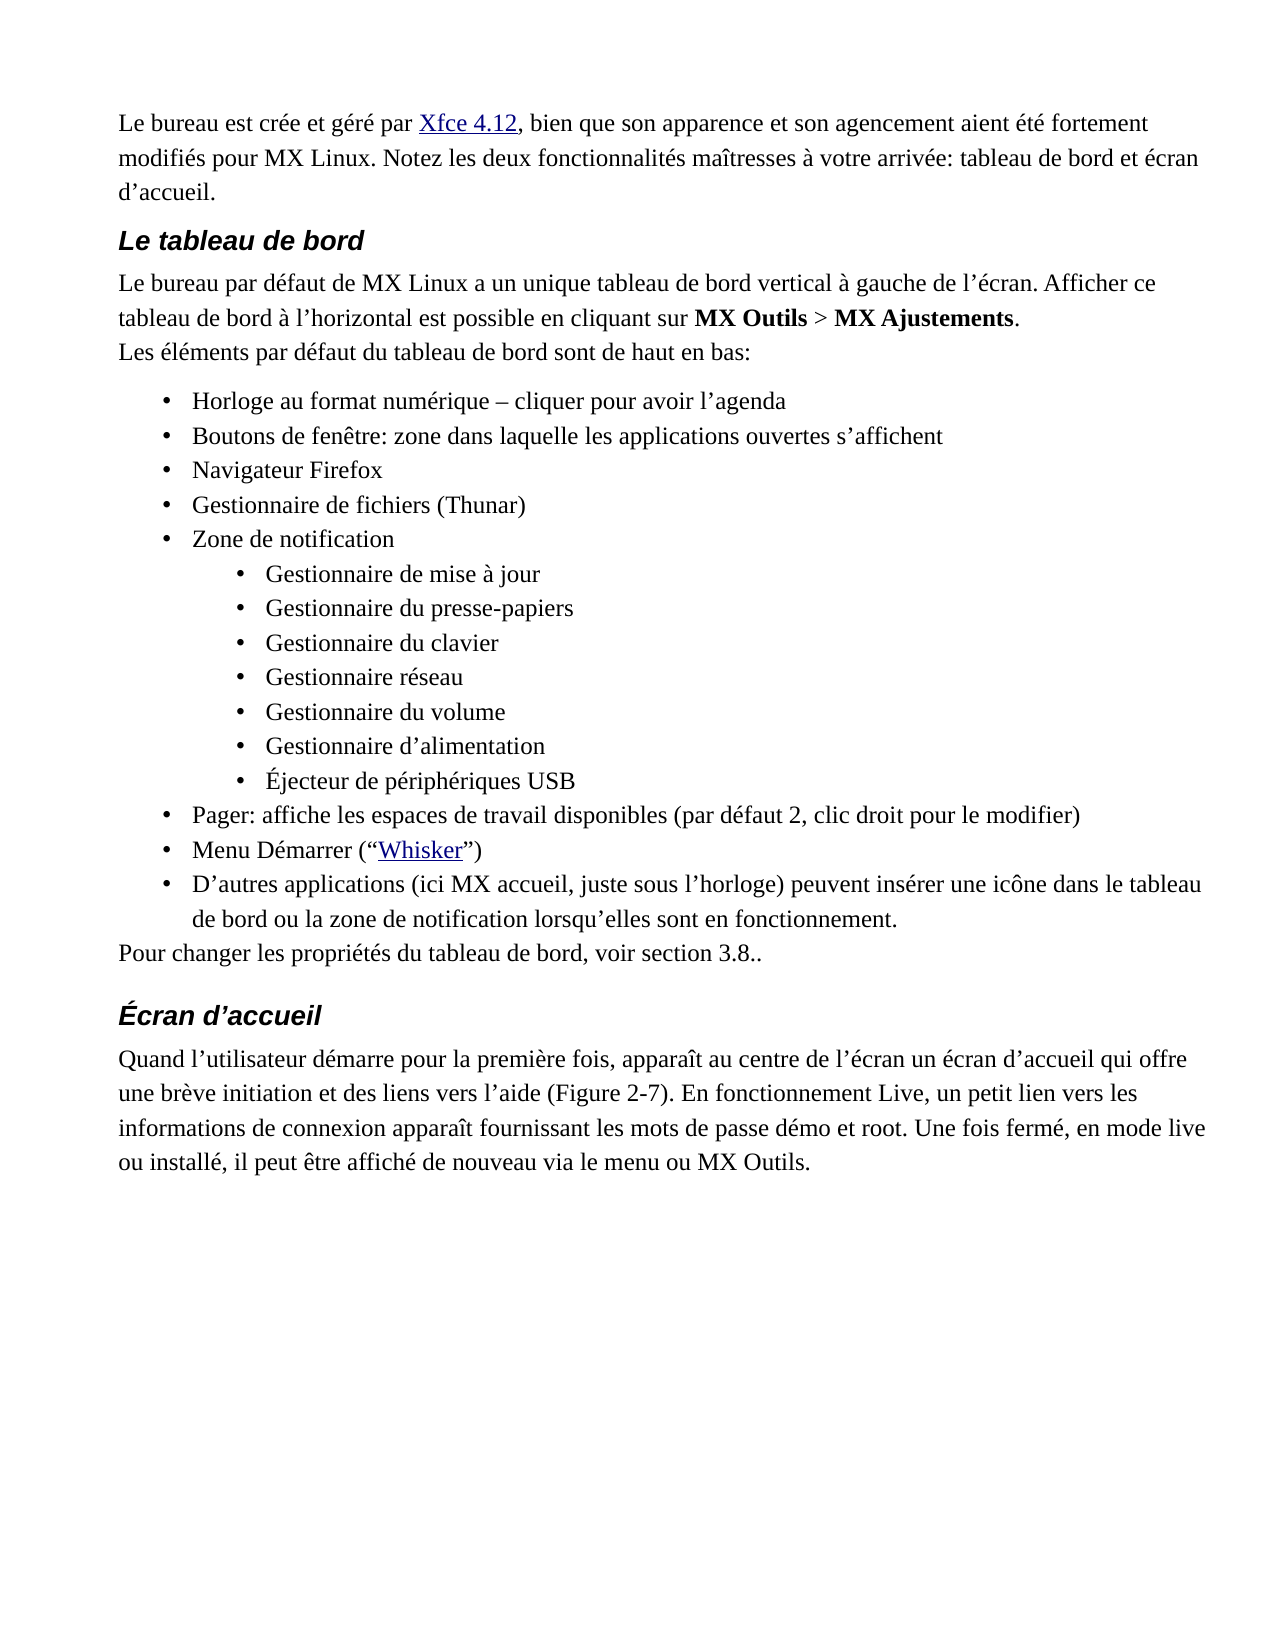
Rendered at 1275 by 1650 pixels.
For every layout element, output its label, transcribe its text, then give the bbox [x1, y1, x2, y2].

list Gestionnaire réseau [236, 662, 1216, 691]
list Éjecteur de périphériques USB [236, 766, 1216, 794]
list Gestionnaire du presse-papiers [236, 593, 1216, 622]
text Le bureau par défaut de MX Linux a un unique tableau de bord vertical à gauche de l’écran. Afficher ce tableau de bord à l’horizontal est possible en cliquant sur MX Outils > MX Ajustements. [118, 268, 1216, 332]
list Menu Démarrer (“Whisker”) [162, 835, 1216, 863]
list Boutons de fenêtre: zone dans laquelle les applications ouvertes s’affichent [162, 421, 1216, 450]
text Quand l’utilisateur démarre pour la première fois, apparaît au centre de l’écran un écran d’accueil qui offre une brève initiation et des liens vers l’aide (Figure 2-7). En fonctionnement Live, un petit lien vers les informations de connexion apparaît fournissant les mots de passe démo et root. Une fois fermé, en mode live ou installé, il peut être affiché de nouveau via le menu ou MX Outils. [118, 1044, 1216, 1176]
list D’autres applications (ici MX accueil, juste sous l’horloge) peuvent insérer une icône dans le tableau de bord ou la zone de notification lorsqu’elles sont en fonctionnement. [162, 869, 1216, 932]
list Zone de notification [162, 524, 1216, 553]
list Gestionnaire d’alimentation [236, 731, 1216, 760]
list Gestionnaire de fichiers (Thunar) [162, 490, 1216, 519]
subtitle Le tableau de bord [118, 224, 1216, 256]
list Gestionnaire du volume [236, 697, 1216, 726]
text Les éléments par défaut du tableau de bord sont de haut en bas: [118, 337, 1216, 366]
list Navigateur Firefox [162, 455, 1216, 484]
text Pour changer les propriétés du tableau de bord, voir section 3.8.. [118, 938, 1216, 967]
list Gestionnaire de mise à jour [236, 559, 1216, 588]
list Horloge au format numérique – cliquer pour avoir l’agenda [162, 386, 1216, 415]
subtitle Écran d’accueil [118, 1000, 1216, 1032]
list Pager: affiche les espaces de travail disponibles (par défaut 2, clic droit pour le modifier) [162, 800, 1216, 829]
text Le bureau est crée et géré par Xfce 4.12, bien que son apparence et son agencement aient été fortement modifiés pour MX Linux. Notez les deux fonctionnalités maîtresses à votre arrivée: tableau de bord et écran d’accueil. [118, 108, 1216, 206]
list Gestionnaire du clavier [236, 628, 1216, 657]
